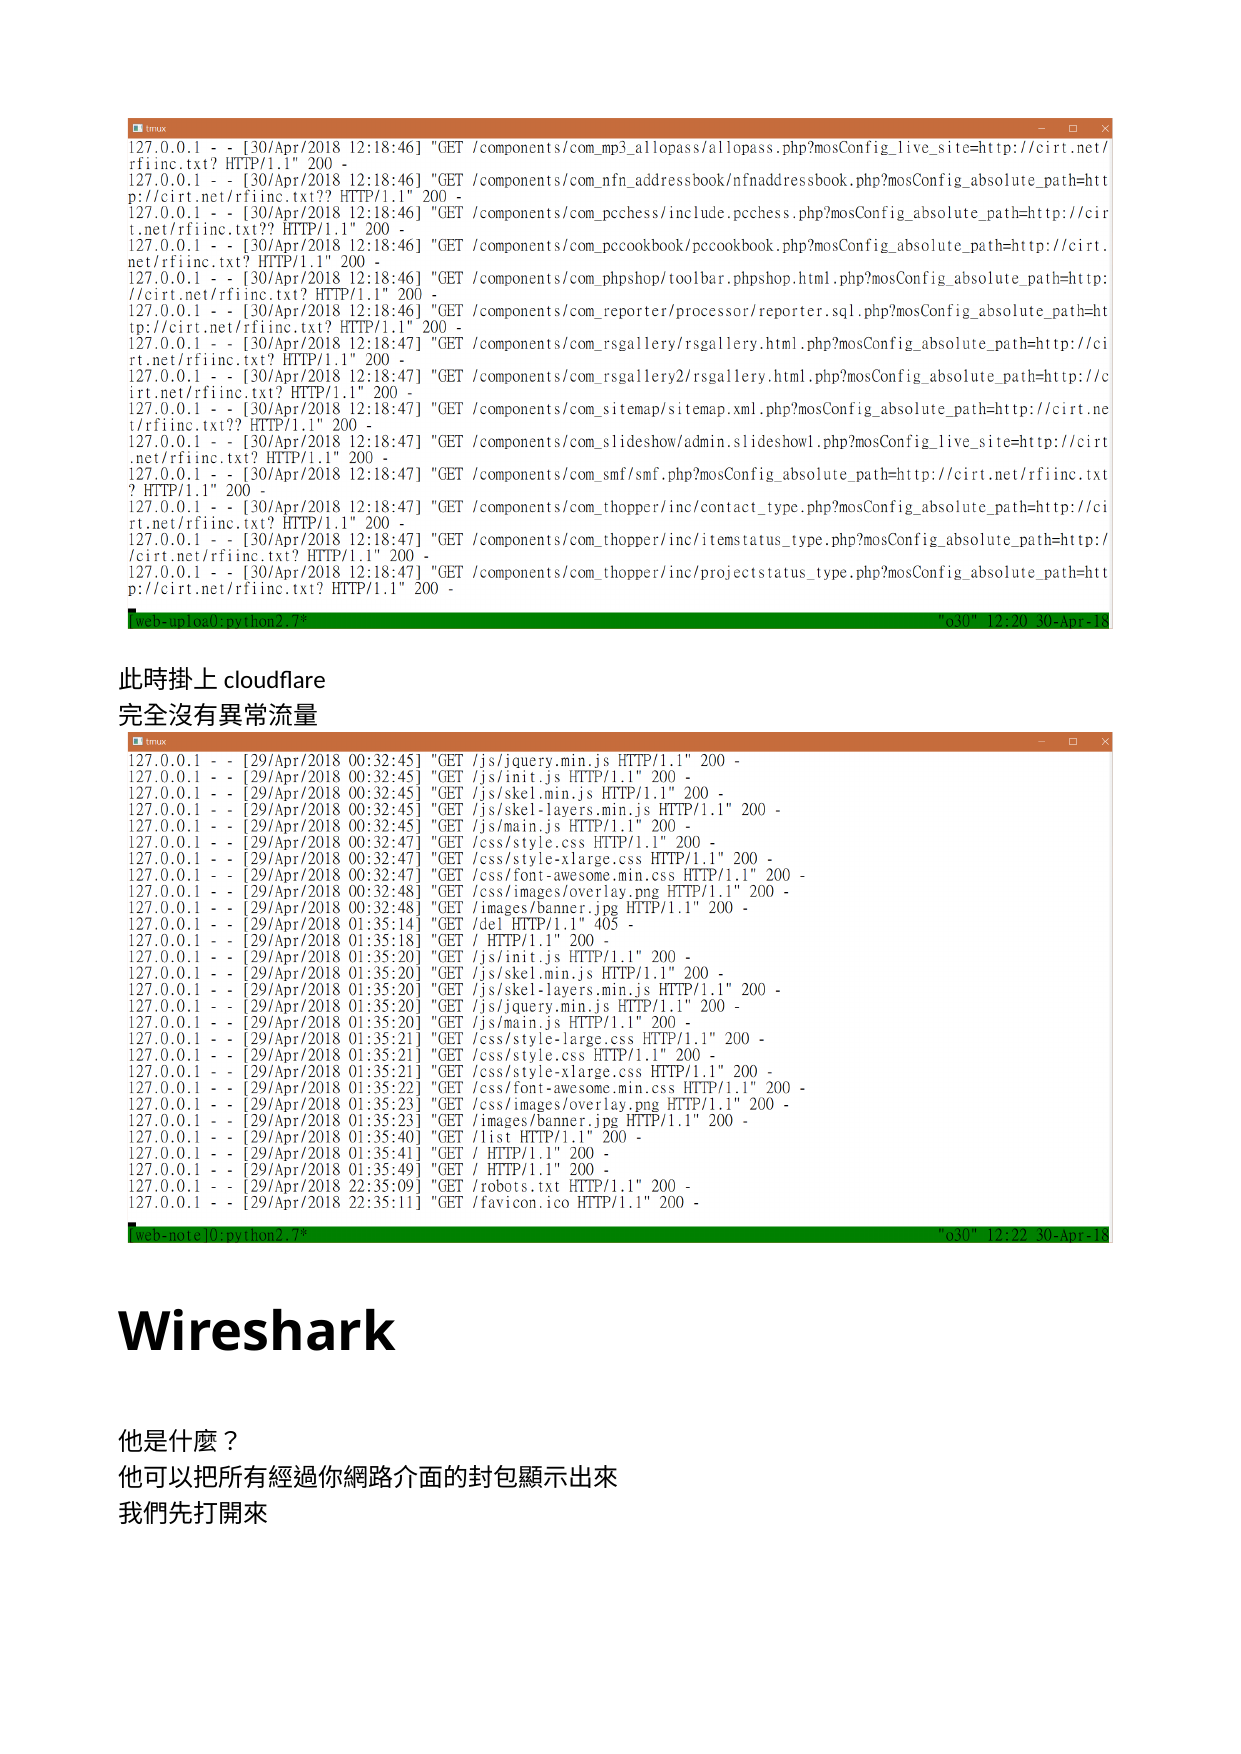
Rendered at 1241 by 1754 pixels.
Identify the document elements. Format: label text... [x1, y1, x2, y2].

picture [127, 732, 1113, 1243]
subtitle Wireshark [118, 1292, 1122, 1366]
text 他是什麼？ [118, 1421, 1122, 1458]
text 完全沒有異常流量 [118, 696, 1122, 732]
text 他可以把所有經過你網路介面的封包顯示出來 [118, 1458, 1122, 1494]
text 此時掛上 cloudflare [118, 659, 1122, 696]
text 我們先打開來 [118, 1494, 1122, 1530]
picture [127, 118, 1113, 629]
